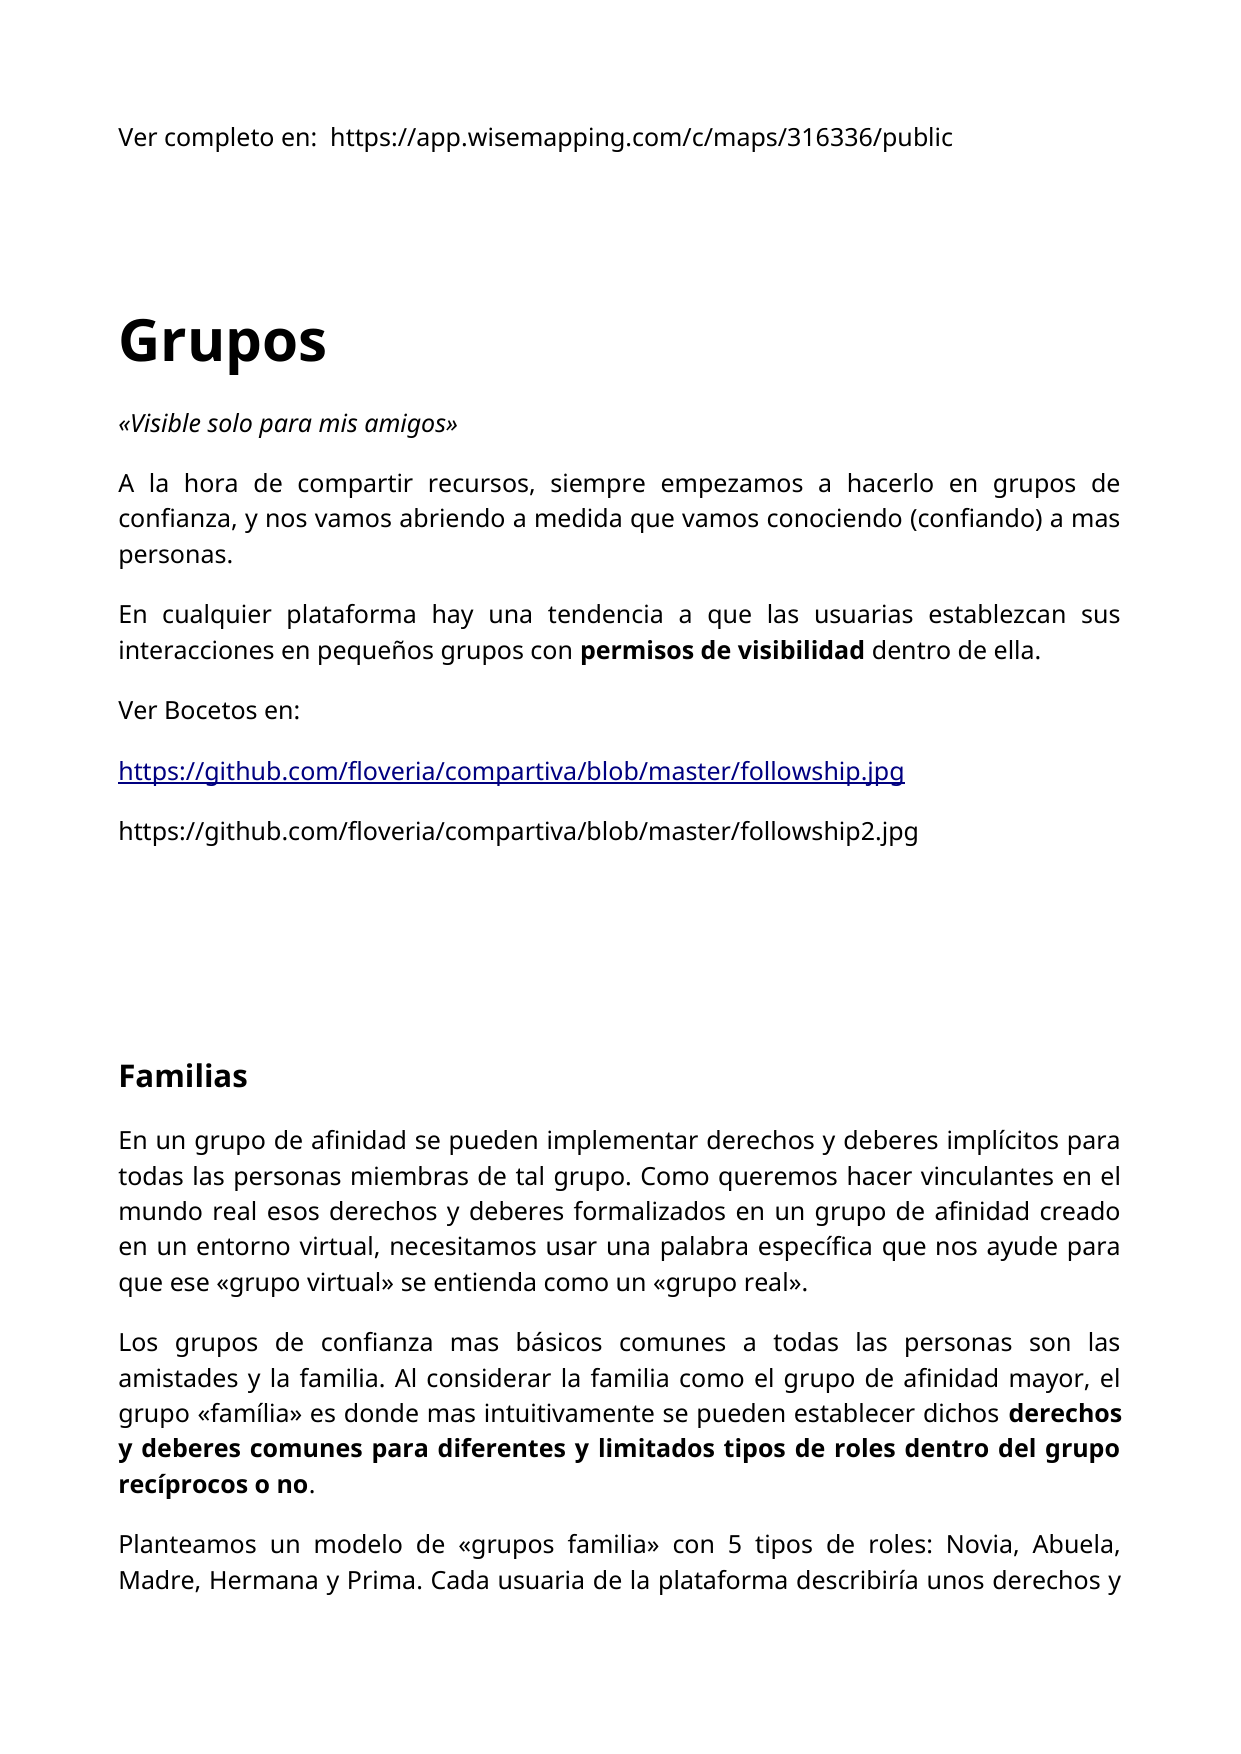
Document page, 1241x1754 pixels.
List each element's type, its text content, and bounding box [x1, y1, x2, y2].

text Planteamos un modelo de «grupos familia» con 5 tipos de roles: Novia, Abuela, Madre, Hermana y Prima. Cada usuaria de la plataforma describiría unos derechos y [118, 1526, 1122, 1596]
text https://github.com/floveria/compartiva/blob/master/followship.jpg [118, 752, 1122, 787]
text Ver Bocetos en: [118, 691, 1122, 727]
text Grupos [118, 299, 1122, 379]
text En un grupo de afinidad se pueden implementar derechos y deberes implícitos para todas las personas miembras de tal grupo. Como queremos hacer vinculantes en el mundo real esos derechos y deberes formalizados en un grupo de afinidad creado en un entorno virtual, necesitamos usar una palabra específica que nos ayude para que ese «grupo virtual» se entienda como un «grupo real». [118, 1121, 1122, 1298]
text En cualquier plataforma hay una tendencia a que las usuarias establezcan sus interacciones en pequeños grupos con permisos de visibilidad dentro de ella. [118, 596, 1122, 666]
text Familias [118, 1054, 1122, 1096]
text «Visible solo para mis amigos» [118, 404, 1122, 439]
text A la hora de compartir recursos, siempre empezamos a hacerlo en grupos de confianza, y nos vamos abriendo a medida que vamos conociendo (confiando) a mas personas. [118, 464, 1122, 571]
text Ver completo en: https://app.wisemapping.com/c/maps/316336/public [118, 118, 1122, 153]
text Los grupos de confianza mas básicos comunes a todas las personas son las amistades y la familia. Al considerar la familia como el grupo de afinidad mayor, el grupo «família» es donde mas intuitivamente se pueden establecer dichos derechos y deberes comunes para diferentes y limitados tipos de roles dentro del grupo recíprocos o no. [118, 1323, 1122, 1501]
text https://github.com/floveria/compartiva/blob/master/followship2.jpg [118, 812, 1122, 848]
